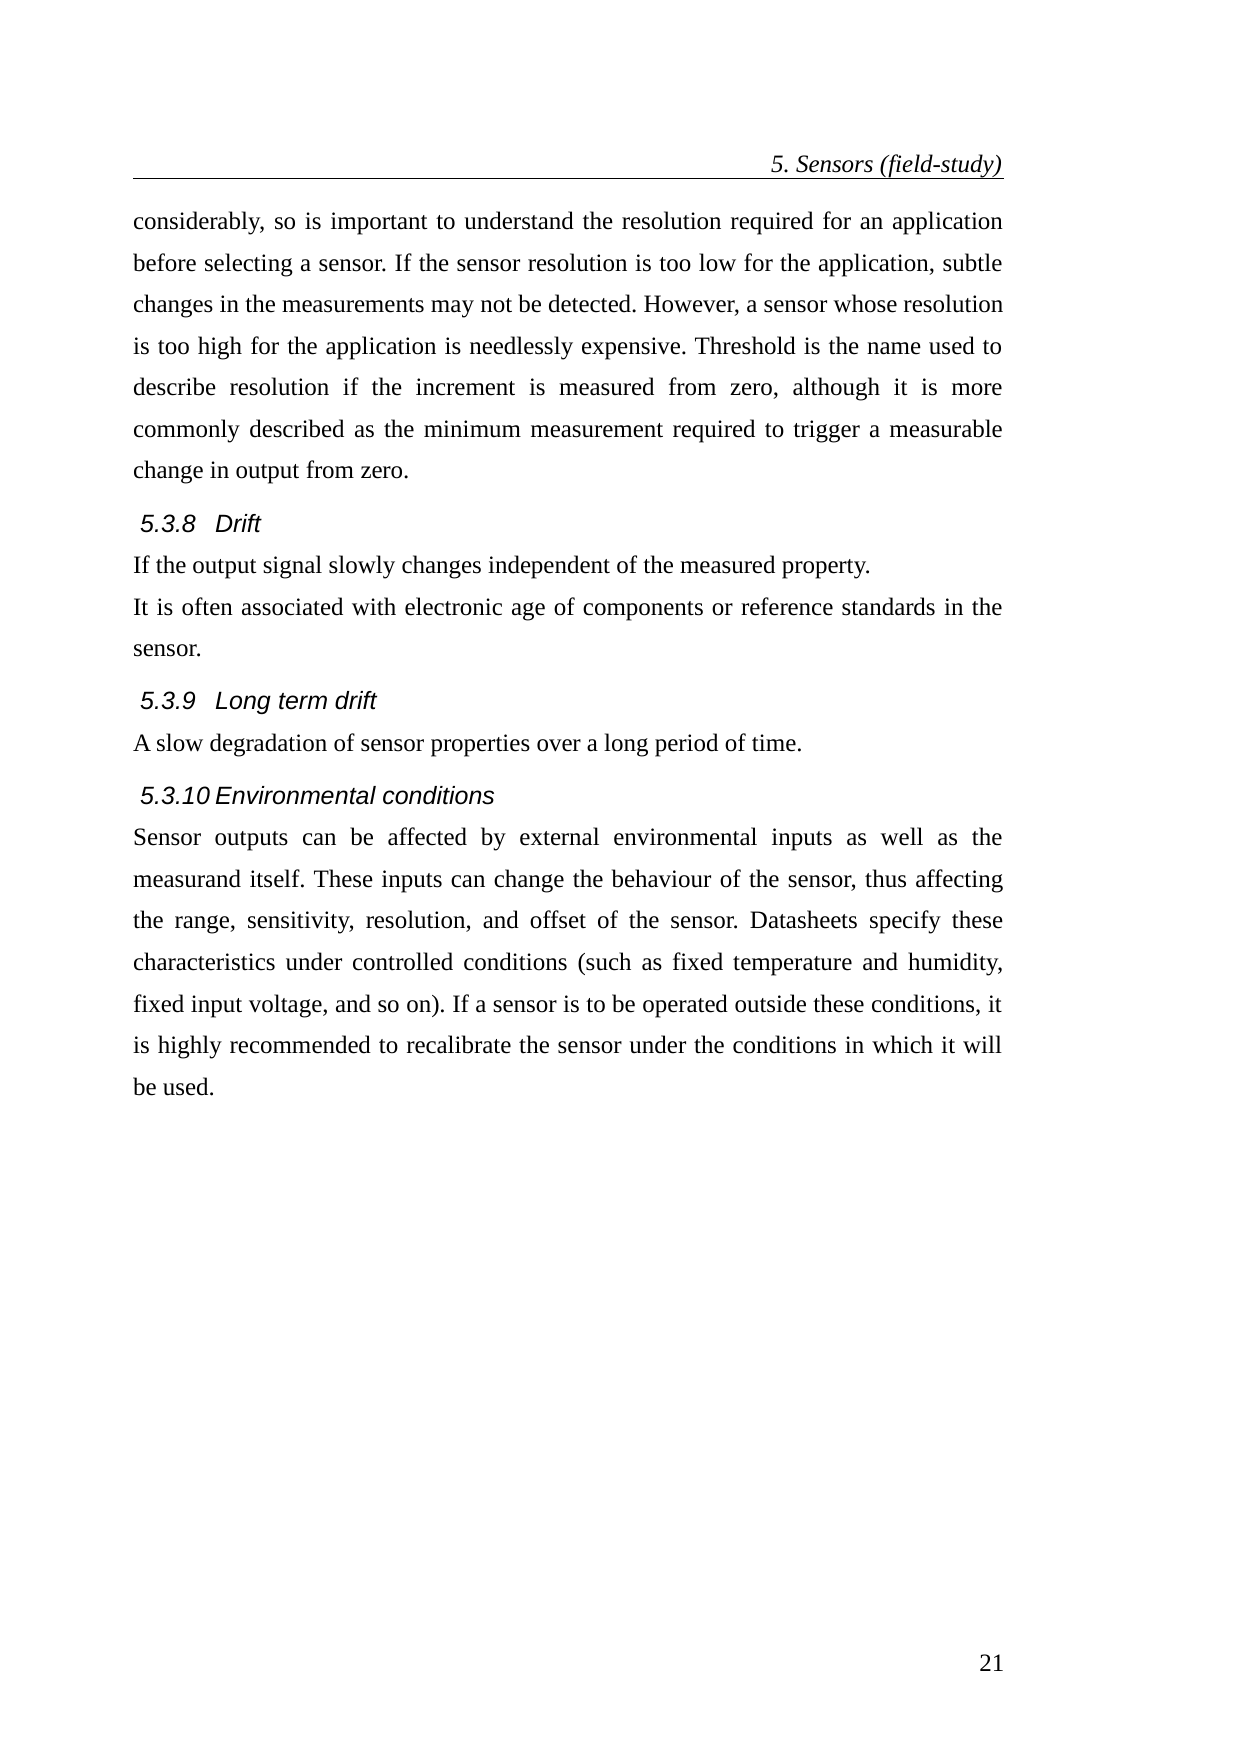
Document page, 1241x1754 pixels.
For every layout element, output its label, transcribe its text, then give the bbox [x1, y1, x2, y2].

text If the output signal slowly changes independent of the measured property. [133, 551, 1004, 579]
text considerably, so is important to understand the resolution required for an application before selecting a sensor. If the sensor resolution is too low for the application, subtle changes in the measurements may not be detected. However, a sensor whose resolution is too high for the application is needlessly expensive. Threshold is the name used to describe resolution if the increment is measured from zero, although it is more commonly described as the minimum measurement required to trigger a measurable change in output from zero. [133, 207, 1004, 484]
text Sensor outputs can be affected by external environmental inputs as well as the measurand itself. These inputs can change the behaviour of the sensor, thus affecting the range, sensitivity, resolution, and offset of the sensor. Datasheets specify these characteristics under controlled conditions (such as fixed temperature and humidity, fixed input voltage, and so on). If a sensor is to be operated outside these conditions, it is highly recommended to recalibrate the sensor under the conditions in which it will be used. [133, 823, 1004, 1101]
subtitle Long term drift [140, 687, 1004, 715]
subtitle Environmental conditions [140, 782, 1004, 810]
subtitle Drift [140, 509, 1004, 537]
text A slow degradation of sensor properties over a long period of time. [133, 729, 1004, 757]
text It is often associated with electronic age of components or reference standards in the sensor. [133, 593, 1004, 662]
